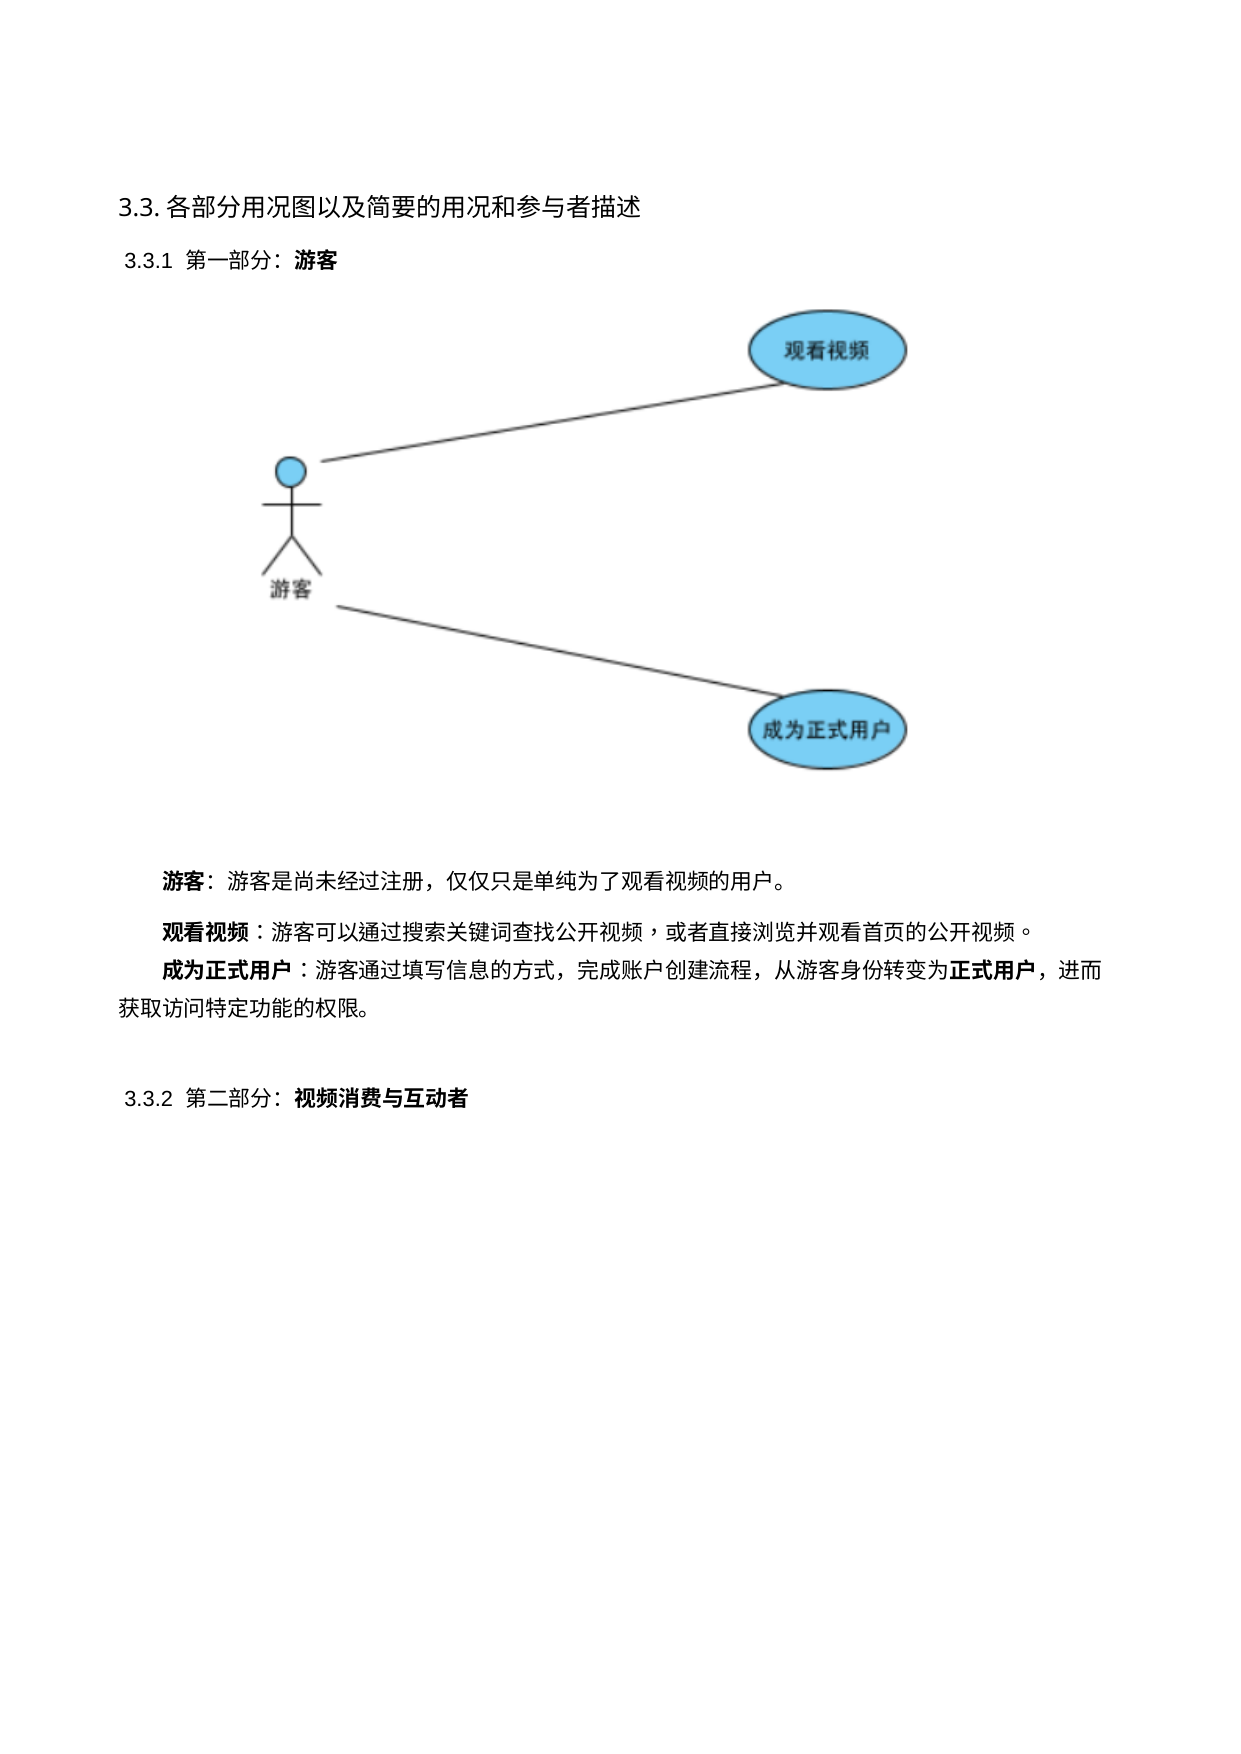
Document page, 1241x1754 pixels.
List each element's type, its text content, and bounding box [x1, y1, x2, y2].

text 游客：游客是尚未经过注册，仅仅只是单纯为了观看视频的用户。 [118, 864, 1122, 896]
subtitle 各部分用况图以及简要的用况和参与者描述 [118, 188, 1122, 224]
text 观看视频：游客可以通过搜索关键词查找公开视频，或者直接浏览并观看首页的公开视频。 成为正式用户：游客通过填写信息的方式，完成账户创建流程，从游客身份转变为正式用户，进而获取访问特定功能的权限。 [118, 915, 1122, 1023]
subtitle 第二部分：视频消费与互动者 [118, 1081, 1122, 1113]
picture [177, 280, 1063, 823]
subtitle 第一部分：游客 [118, 243, 1122, 274]
